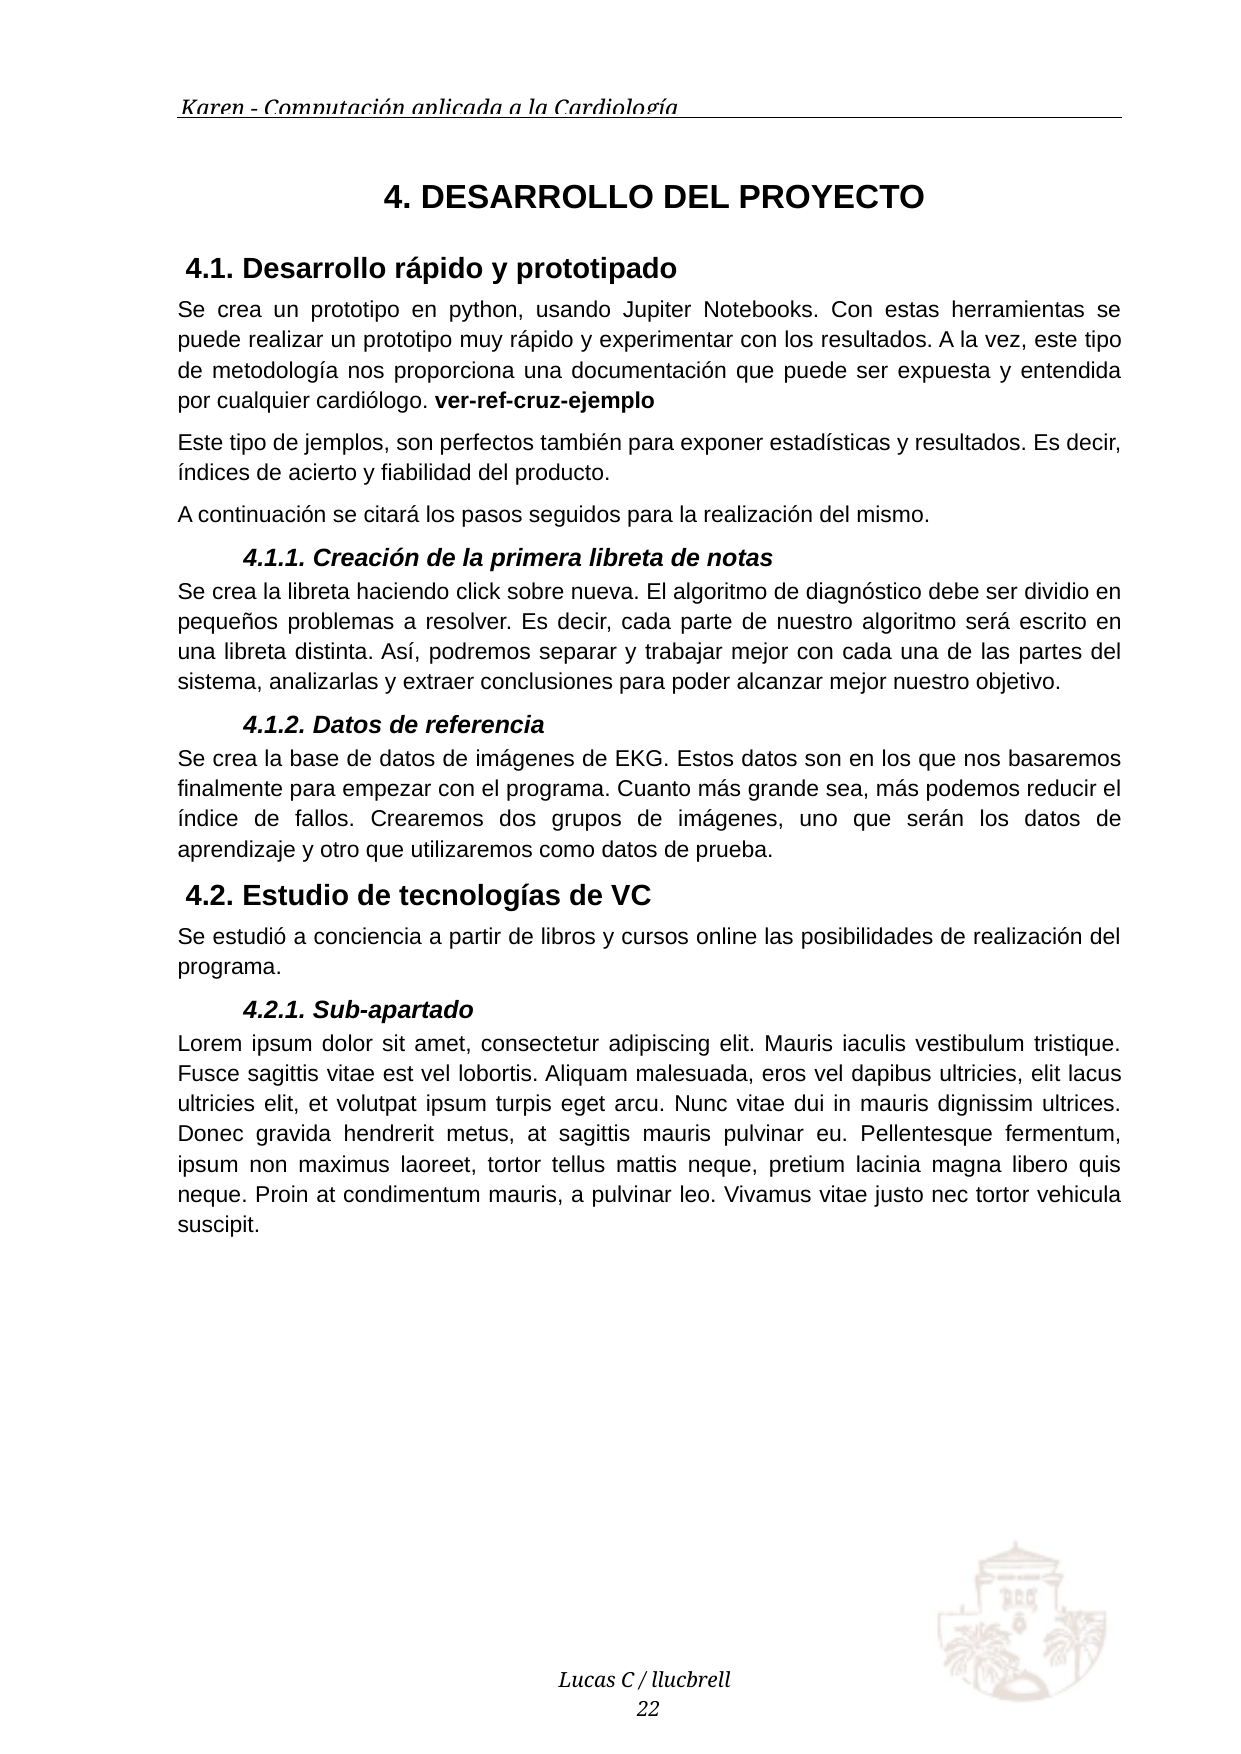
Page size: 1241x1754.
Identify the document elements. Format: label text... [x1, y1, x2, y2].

text Lorem ipsum dolor sit amet, consectetur adipiscing elit. Mauris iaculis vestibulum tristique. Fusce sagittis vitae est vel lobortis. Aliquam malesuada, eros vel dapibus ultricies, elit lacus ultricies elit, et volutpat ipsum turpis eget arcu. Nunc vitae dui in mauris dignissim ultrices. Donec gravida hendrerit metus, at sagittis mauris pulvinar eu. Pellentesque fermentum, ipsum non maximus laoreet, tortor tellus mattis neque, pretium lacinia magna libero quis neque. Proin at condimentum mauris, a pulvinar leo. Vivamus vitae justo nec tortor vehicula suscipit. [177, 1030, 1122, 1237]
list Desarrollo del proyecto [177, 177, 1122, 216]
text A continuación se citará los pasos seguidos para la realización del mismo. [177, 501, 1122, 527]
text Se crea la libreta haciendo click sobre nueva. El algoritmo de diagnóstico debe ser dividio en pequeños problemas a resolver. Es decir, cada parte de nuestro algoritmo será escrito en una libreta distinta. Así, podremos separar y trabajar mejor con cada una de las partes del sistema, analizarlas y extraer conclusiones para poder alcanzar mejor nuestro objetivo. [177, 578, 1122, 695]
list Estudio de tecnologías de VC [177, 878, 1122, 911]
text Se crea un prototipo en python, usando Jupiter Notebooks. Con estas herramientas se puede realizar un prototipo muy rápido y experimentar con los resultados. A la vez, este tipo de metodología nos proporciona una documentación que puede ser expuesta y entendida por cualquier cardiólogo. ver-ref-cruz-ejemplo [177, 296, 1122, 413]
list Creación de la primera libreta de notas [177, 543, 1122, 572]
text Se crea la base de datos de imágenes de EKG. Estos datos son en los que nos basaremos finalmente para empezar con el programa. Cuanto más grande sea, más podemos reducir el índice de fallos. Crearemos dos grupos de imágenes, uno que serán los datos de aprendizaje y otro que utilizaremos como datos de prueba. [177, 745, 1122, 862]
text Este tipo de jemplos, son perfectos también para exponer estadísticas y resultados. Es decir, índices de acierto y fiabilidad del producto. [177, 429, 1122, 485]
text Se estudió a conciencia a partir de libros y cursos online las posibilidades de realización del programa. [177, 923, 1122, 979]
list Desarrollo rápido y prototipado [177, 251, 1122, 284]
list Datos de referencia [177, 710, 1122, 739]
list Sub-apartado [177, 995, 1122, 1024]
